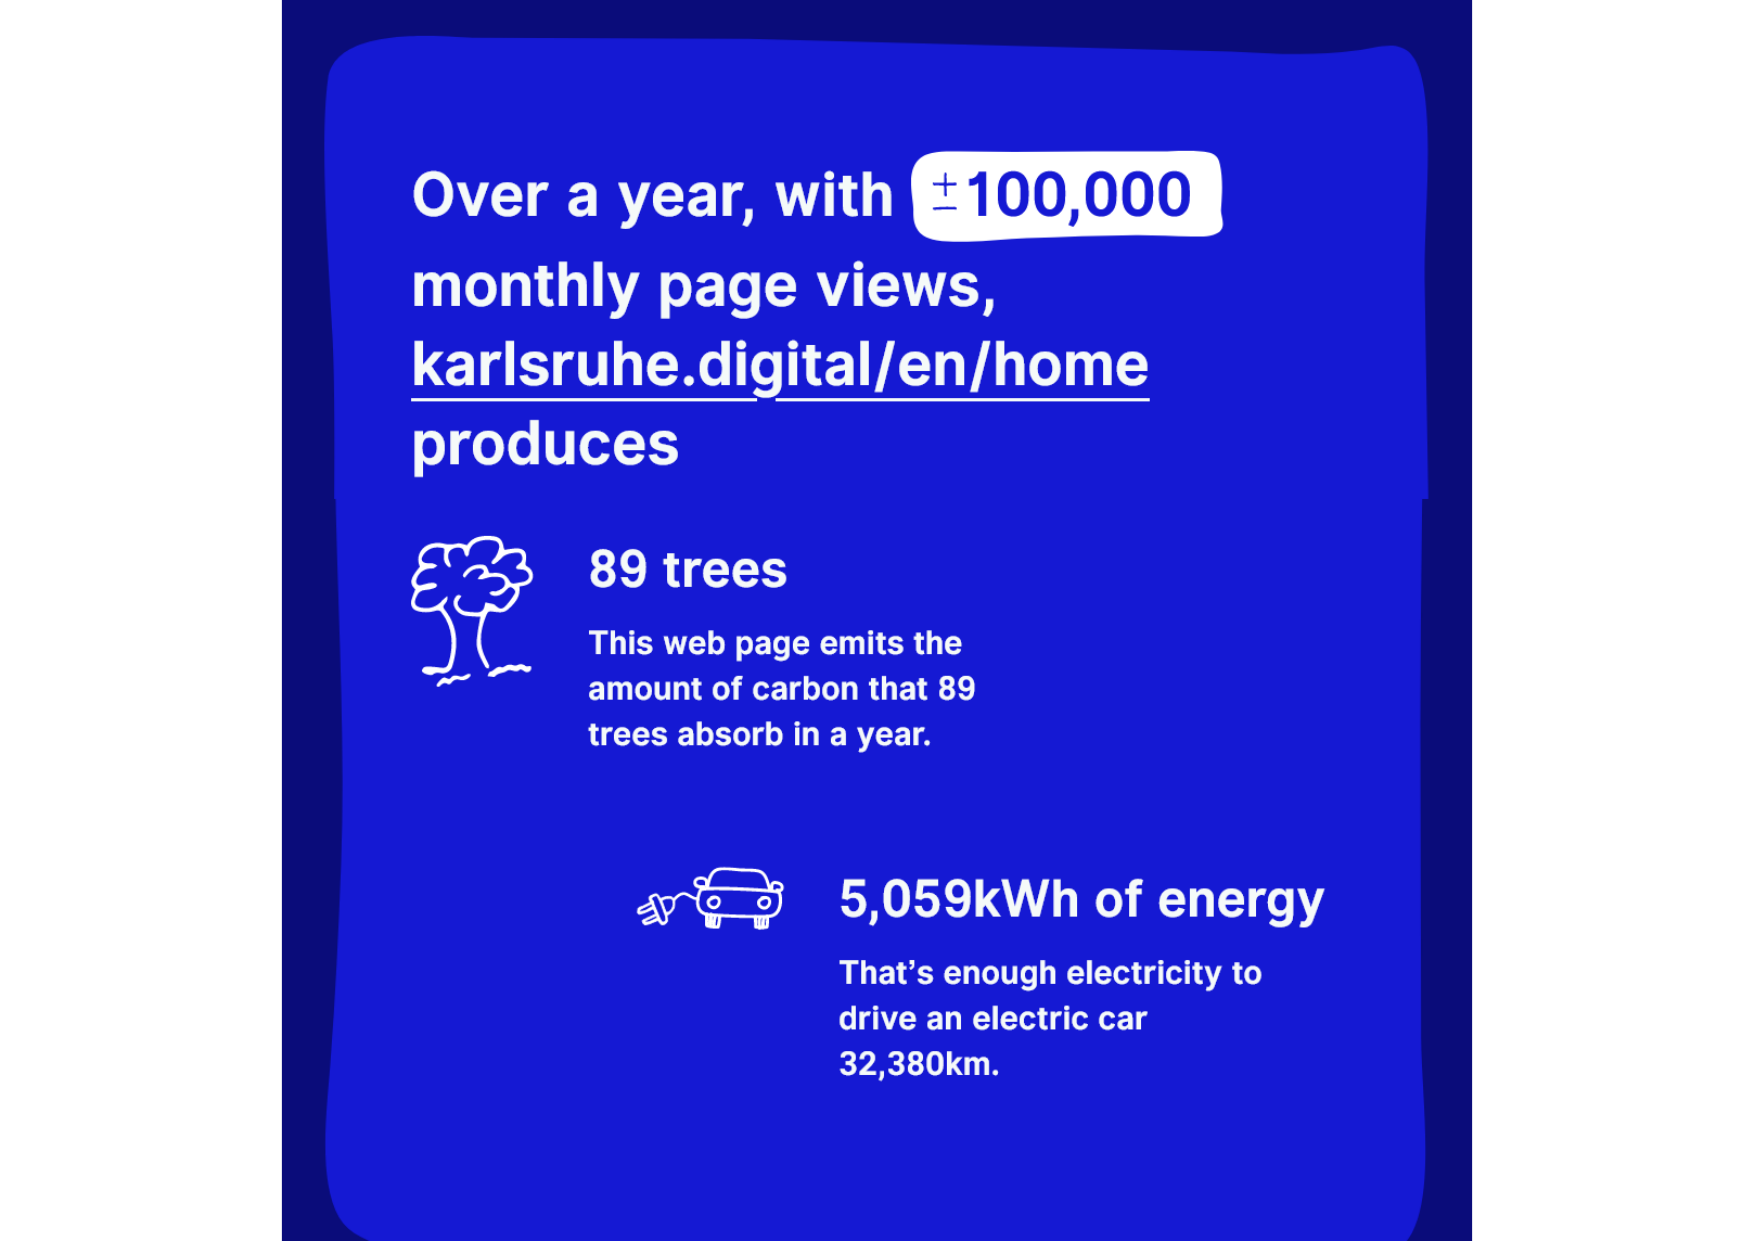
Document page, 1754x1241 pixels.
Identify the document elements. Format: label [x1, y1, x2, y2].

picture [281, 0, 1473, 1241]
